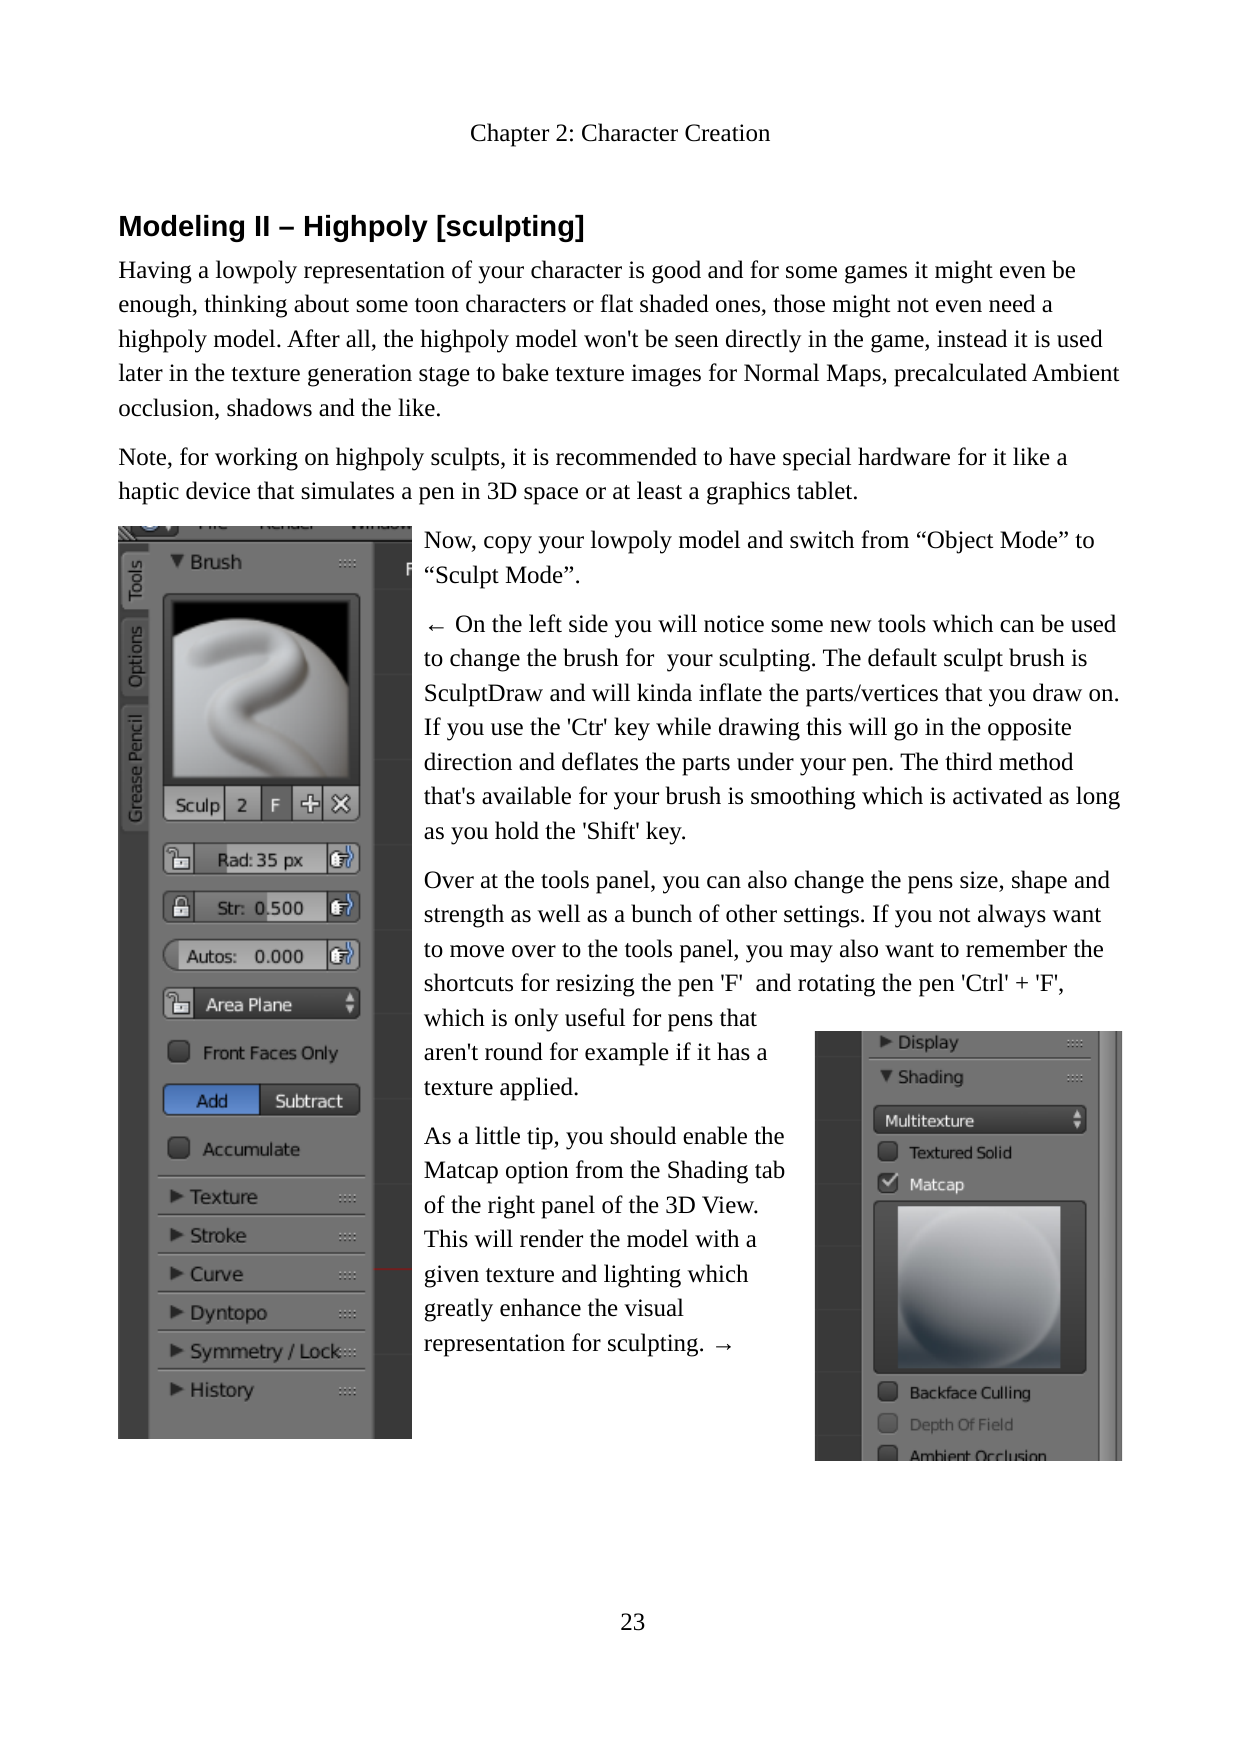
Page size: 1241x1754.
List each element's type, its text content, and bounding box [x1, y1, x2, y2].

text Now, copy your lowpoly model and switch from “Object Mode” to “Sculpt Mode”. [118, 525, 1122, 588]
text Note, for working on highpoly sculpts, it is recommended to have special hardware for it like a haptic device that simulates a pen in 3D space or at least a graphics tablet. [118, 442, 1122, 505]
text Having a lowpoly representation of your character is good and for some games it might even be enough, thinking about some toon characters or flat shaded ones, those might not even need a highpoly model. After all, the highpoly model won't be seen directly in the game, instead it is used later in the texture generation stage to bake texture images for Normal Maps, precalculated Ambient occlusion, shadows and the like. [118, 255, 1122, 421]
text Over at the tools panel, you can also change the pens size, shape and strength as well as a bunch of other settings. If you not always want to move over to the tools panel, you may also want to remember the shortcuts for resizing the pen 'F' and rotating the pen 'Ctrl' + 'F', which is only useful for pens that aren't round for example if it has a texture applied. [412, 865, 1122, 1100]
picture [814, 1031, 1123, 1461]
text As a little tip, you should enable the Matcap option from the Shading tab of the right panel of the 3D View. This will render the model with a given texture and lighting which greatly enhance the visual representation for sculpting. → [412, 1121, 814, 1356]
text ← On the left side you will notice some new tools which can be used to change the brush for your sculpting. The default sculpt brush is SculptDraw and will kinda inflate the parts/vertices that you draw on. If you use the 'Ctr' key while drawing this will go in the opposite direction and deflates the parts under your pen. The third method that's available for your brush is smoothing which is activated as long as you hold the 'Shift' key. [412, 609, 1122, 844]
picture [118, 526, 412, 1439]
